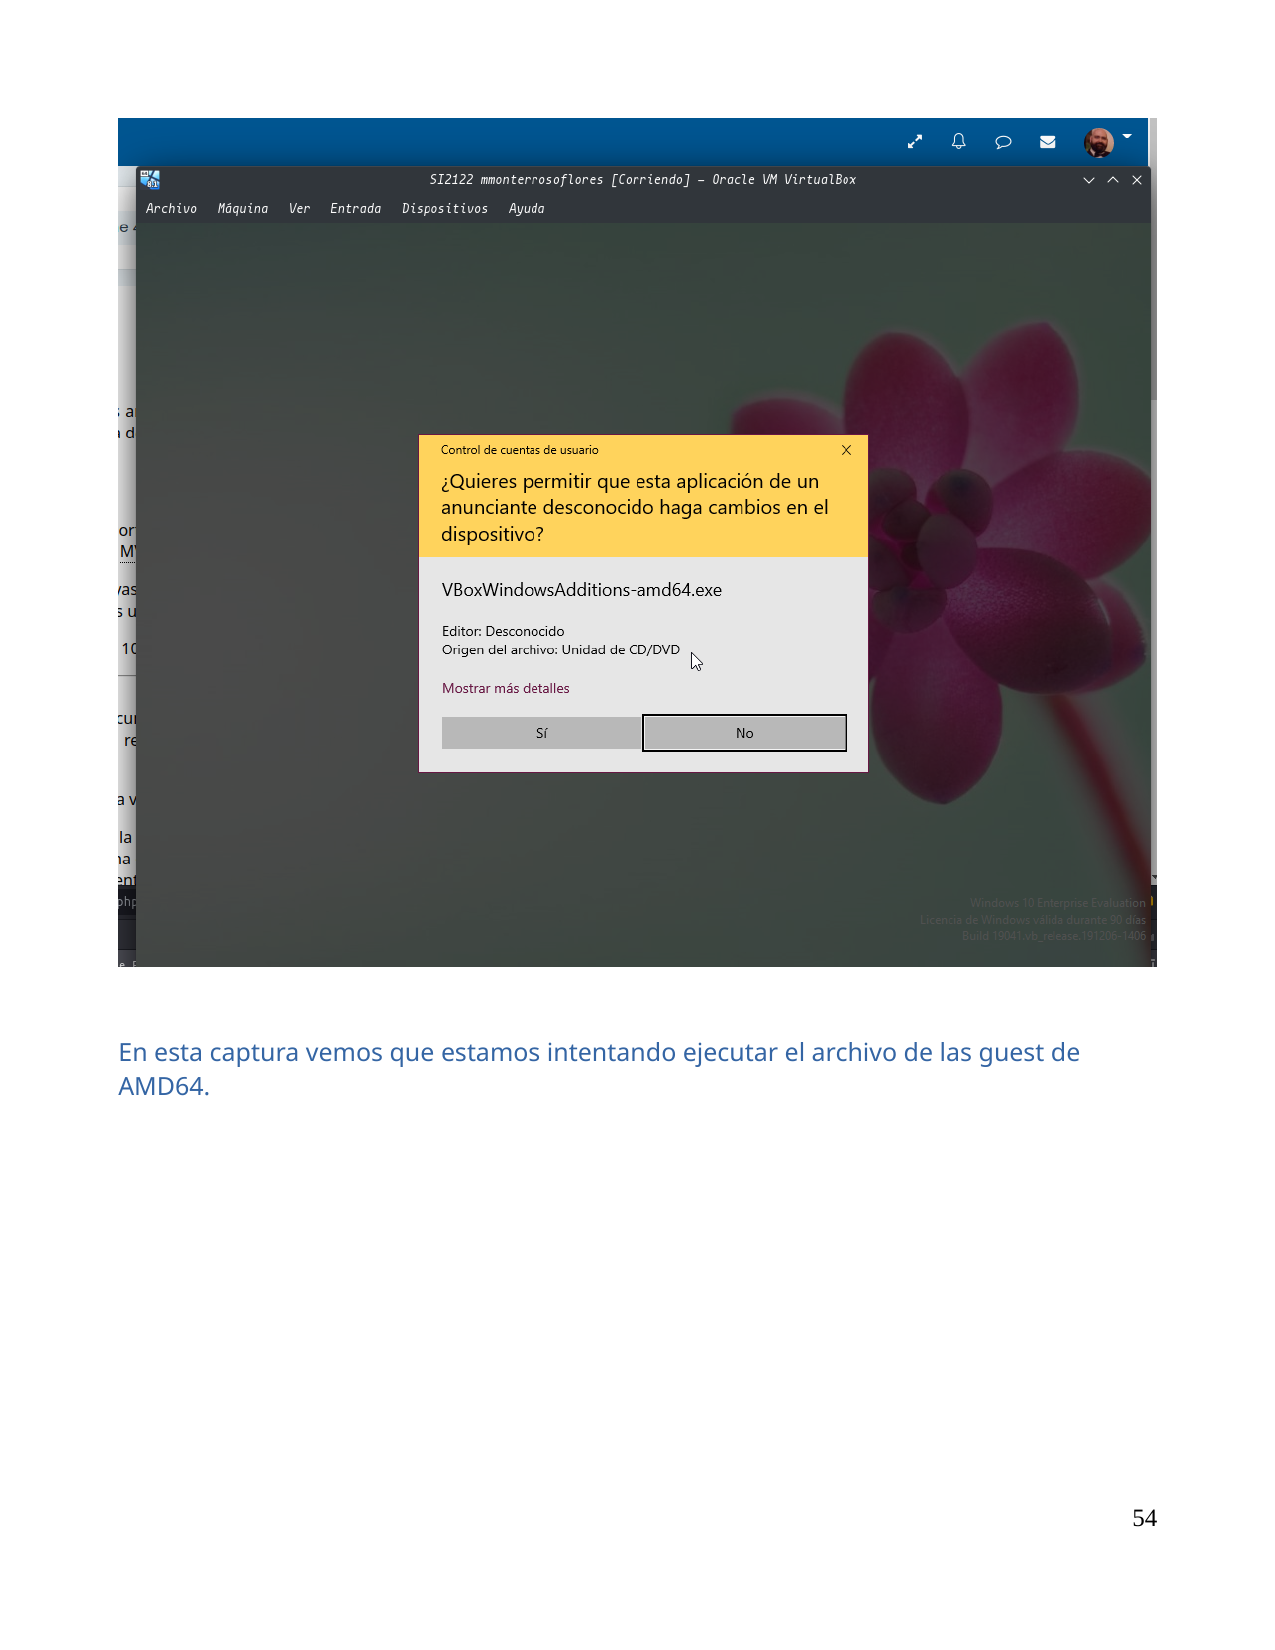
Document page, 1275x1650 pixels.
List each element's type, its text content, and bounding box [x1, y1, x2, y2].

picture [118, 118, 1157, 967]
text En esta captura vemos que estamos intentando ejecutar el archivo de las guest de AMD64. [118, 1035, 1157, 1103]
table_header [118, 967, 1157, 1001]
